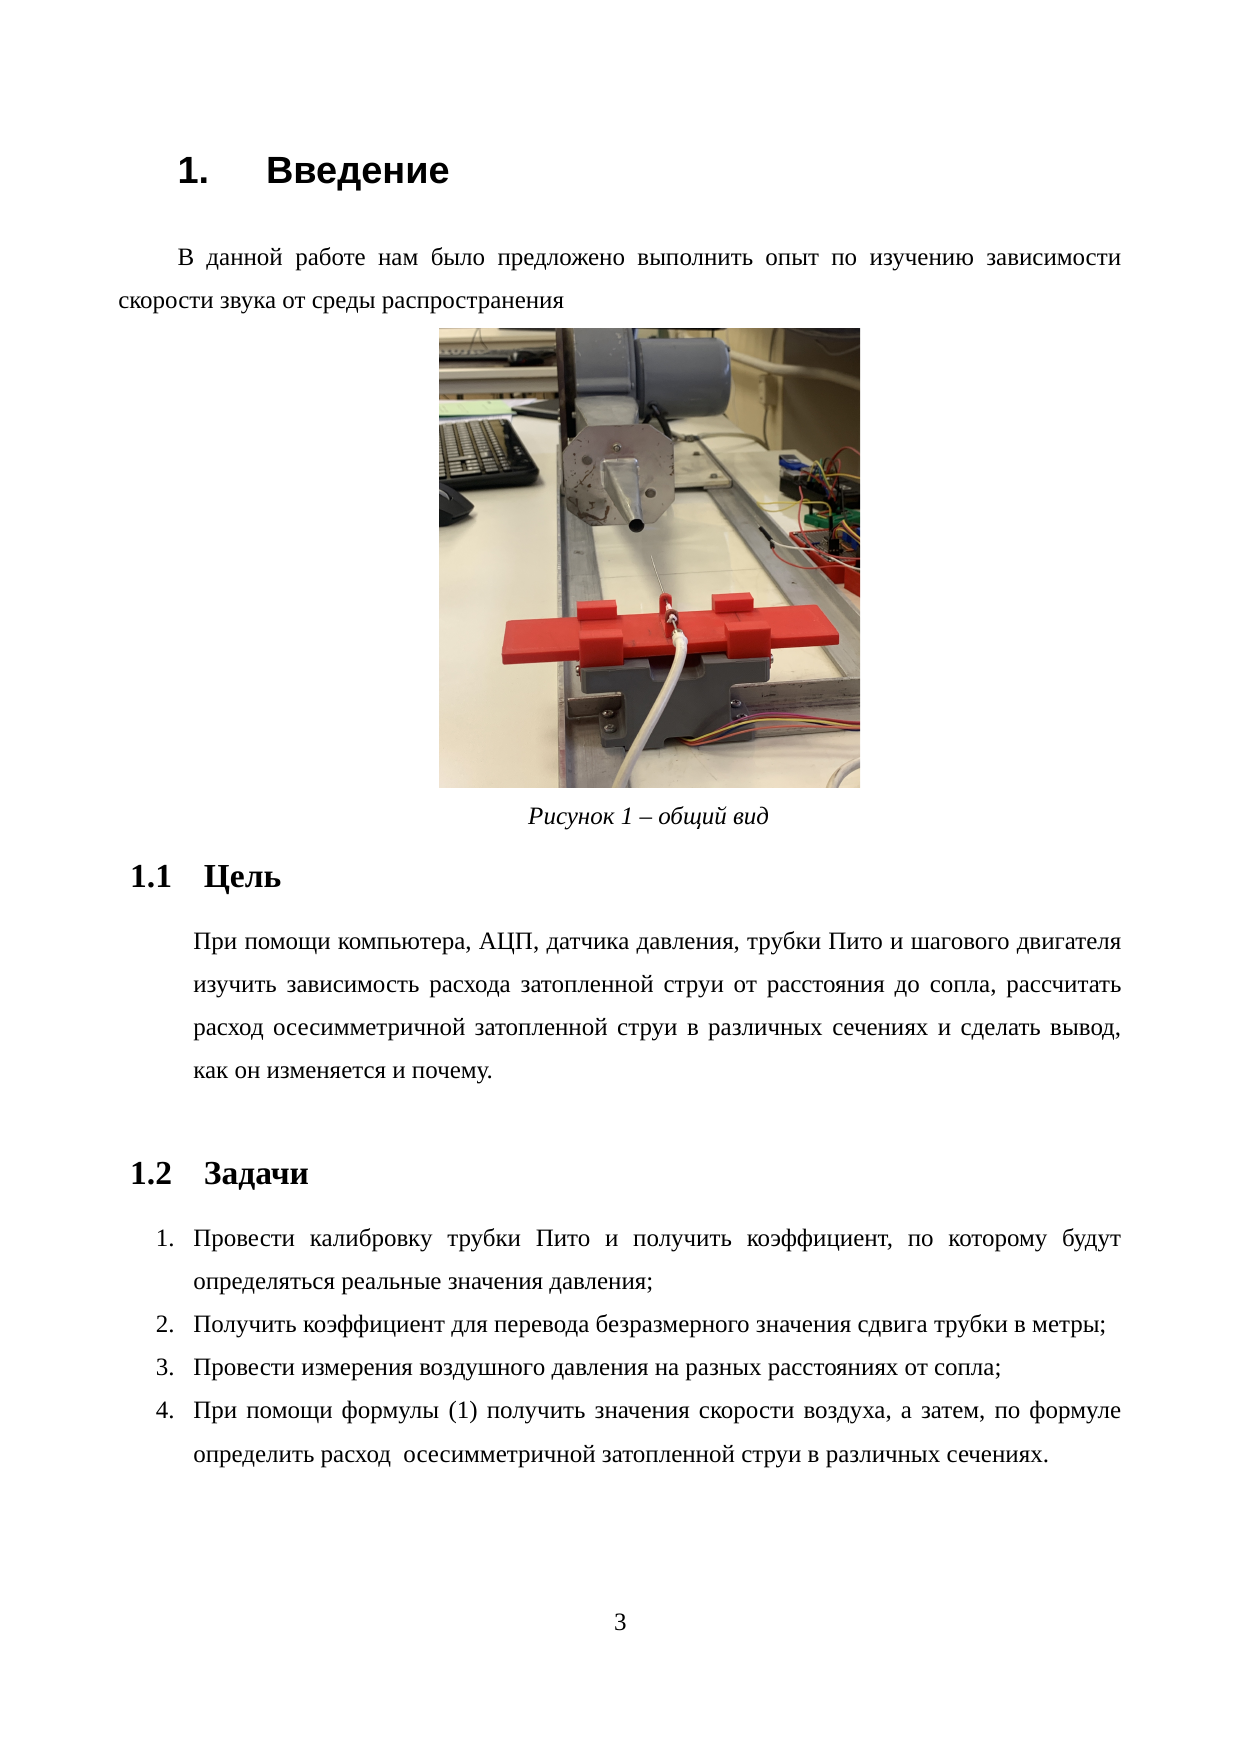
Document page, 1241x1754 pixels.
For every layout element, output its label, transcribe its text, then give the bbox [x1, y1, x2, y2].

list При помощи формулы (1) получить значения скорости воздуха, а затем, по формуле определить расход осесимметричной затопленной струи в различных сечениях. [156, 1396, 1122, 1467]
subtitle Цель [130, 856, 1122, 895]
subtitle Задачи [130, 1153, 1122, 1192]
list При помощи компьютера, АЦП, датчика давления, трубки Пито и шагового двигателя изучить зависимость расхода затопленной струи от расстояния до сопла, рассчитать расход осесимметричной затопленной струи в различных сечениях и сделать вывод, как он изменяется и почему. [156, 926, 1122, 1084]
list Провести калибровку трубки Пито и получить коэффициент, по которому будут определяться реальные значения давления; [156, 1223, 1122, 1295]
list Провести измерения воздушного давления на разных расстояниях от сопла; [156, 1352, 1122, 1381]
subtitle Введение [118, 148, 1122, 191]
text Рисунок 1 – общий вид [118, 801, 1122, 830]
list Получить коэффициент для перевода безразмерного значения сдвига трубки в метры; [156, 1309, 1122, 1338]
picture [439, 328, 861, 788]
text В данной работе нам было предложено выполнить опыт по изучению зависимости скорости звука от среды распространения [118, 242, 1122, 314]
